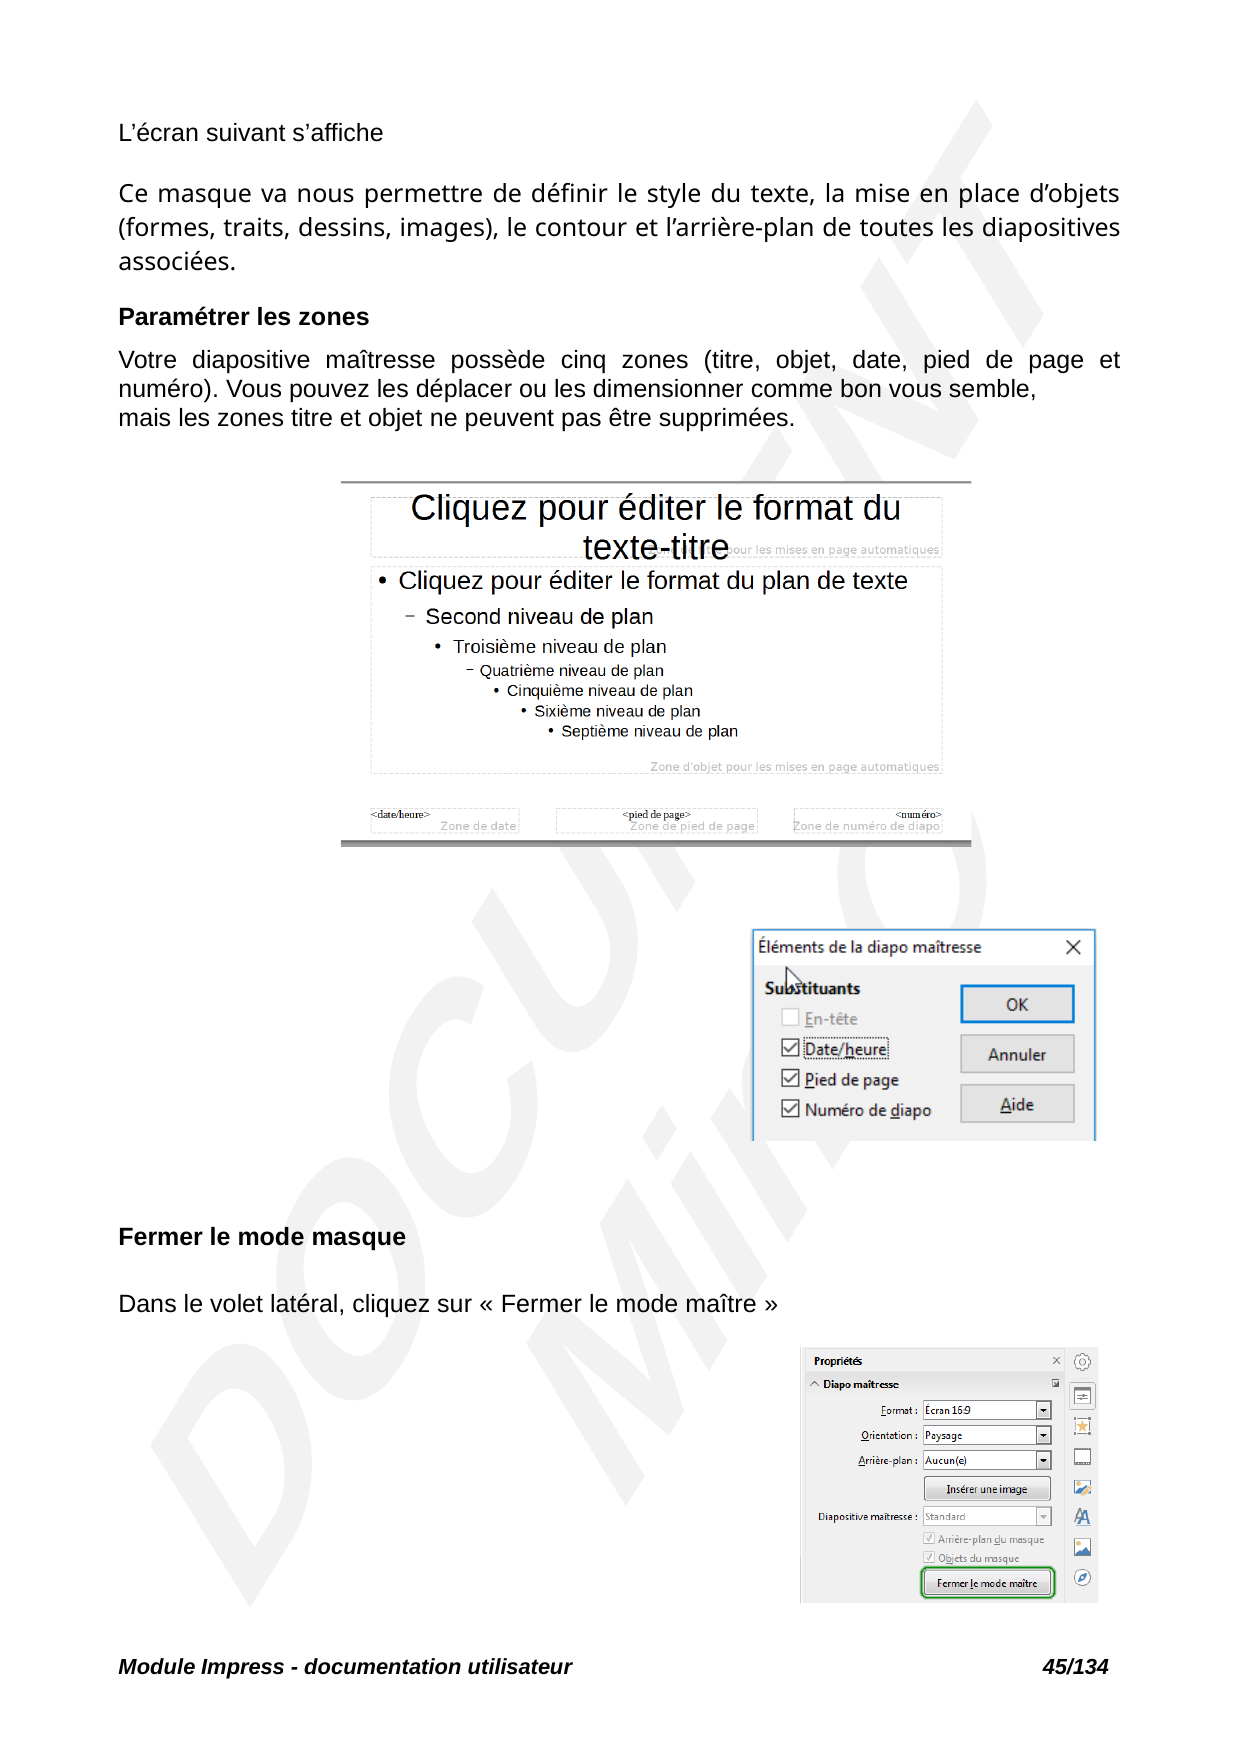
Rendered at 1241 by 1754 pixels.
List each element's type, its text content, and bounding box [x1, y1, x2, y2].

picture [800, 1347, 1099, 1603]
text Dans le volet latéral, cliquez sur « Fermer le mode maître » [118, 1289, 1122, 1318]
picture [340, 481, 972, 847]
text L’écran suivant s’affiche [118, 118, 1122, 147]
text Fermer le mode masque [118, 1222, 1122, 1251]
picture [750, 928, 1097, 1141]
text Votre diapositive maîtresse possède cinq zones (titre, objet, date, pied de page et numéro). Vous pouvez les déplacer ou les dimensionner comme bon vous semble, [118, 345, 1122, 403]
text Ce masque va nous permettre de définir le style du texte, la mise en place d’objets (formes, traits, dessins, images), le contour et l’arrière-plan de toutes les diapositives associées. [118, 176, 1122, 278]
text Paramétrer les zones [118, 302, 1122, 331]
text mais les zones titre et objet ne peuvent pas être supprimées. [118, 403, 1122, 432]
